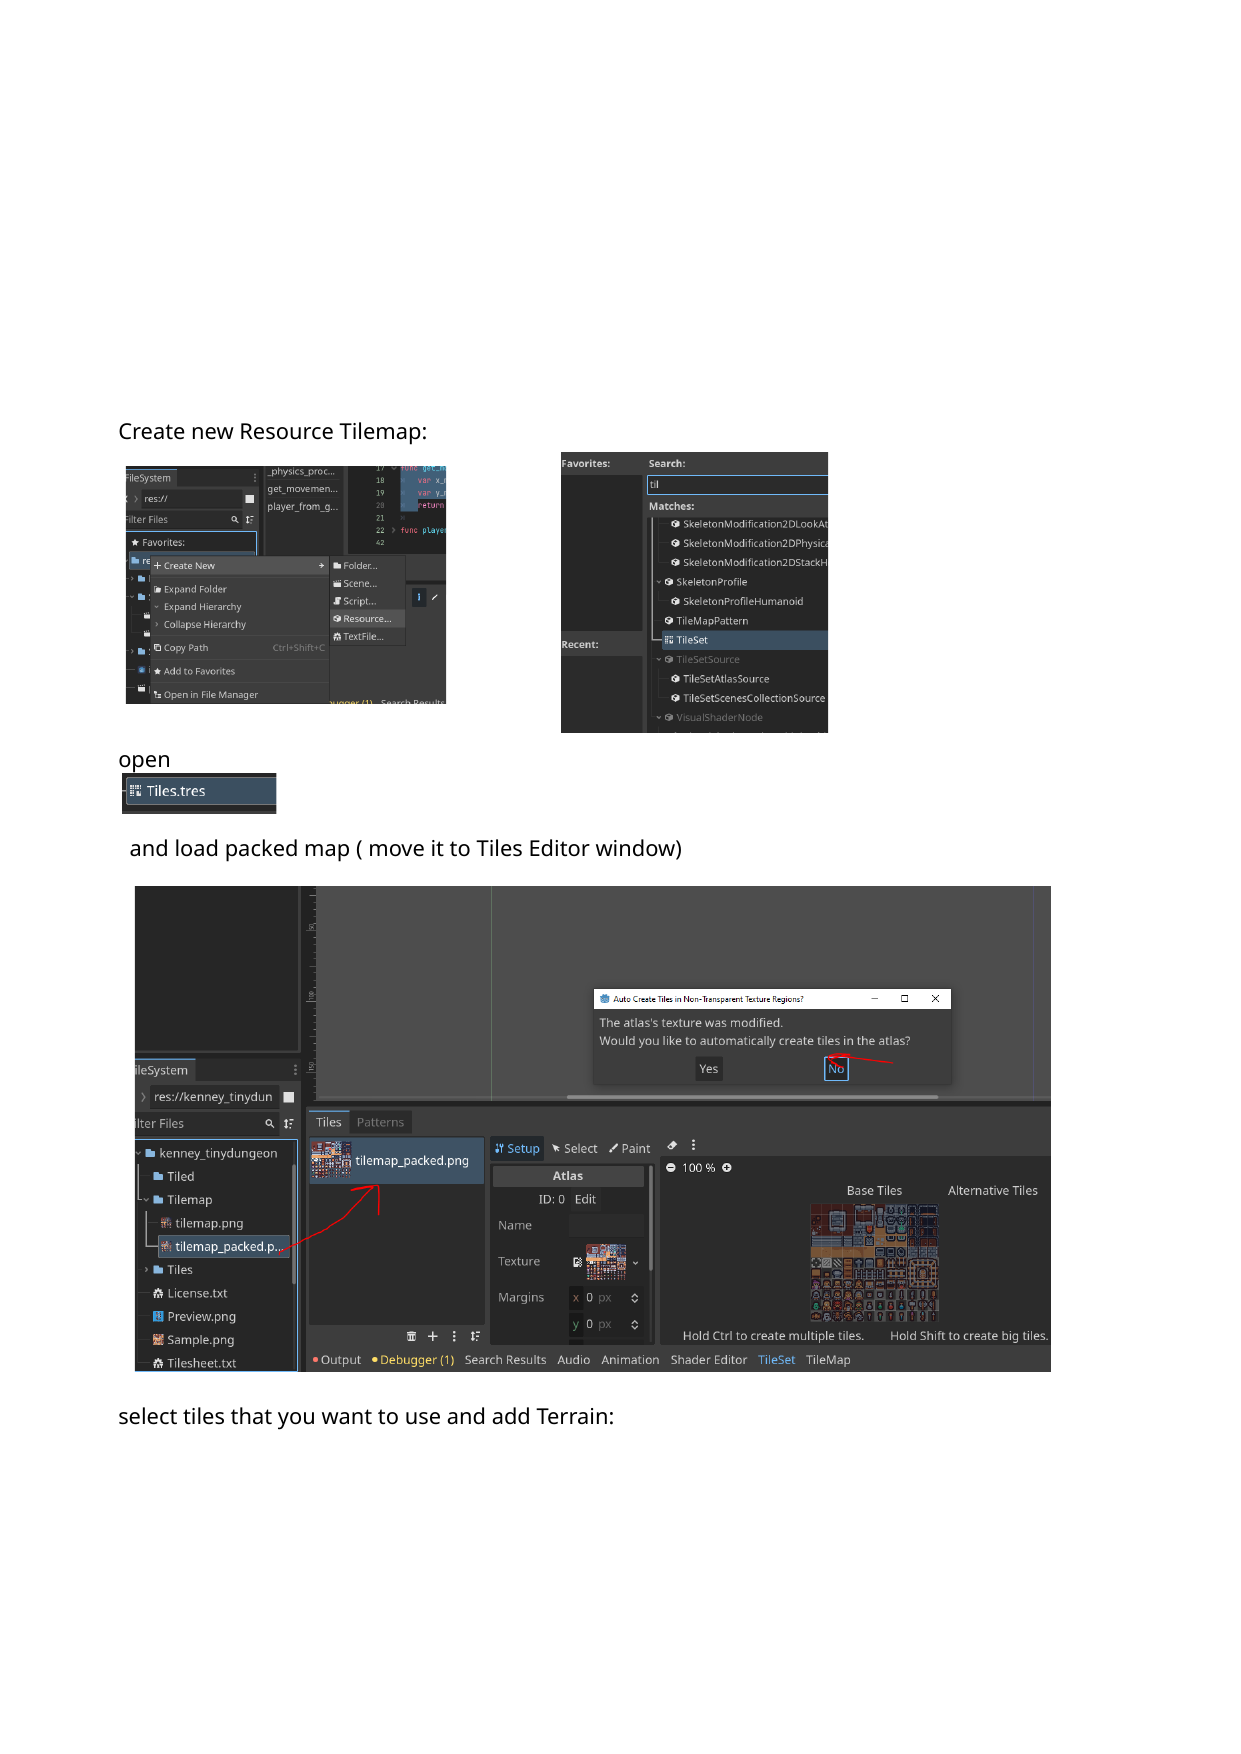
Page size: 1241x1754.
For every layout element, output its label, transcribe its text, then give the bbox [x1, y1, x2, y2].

picture [125, 466, 447, 704]
text open [118, 744, 1122, 773]
text Create new Resource Tilemap: [118, 416, 1122, 446]
picture [561, 452, 829, 733]
text and load packed map ( move it to Tiles Editor window) [118, 833, 1122, 863]
text select tiles that you want to use and add Terrain: [118, 1401, 1122, 1431]
picture [134, 886, 1051, 1372]
picture [122, 773, 277, 814]
